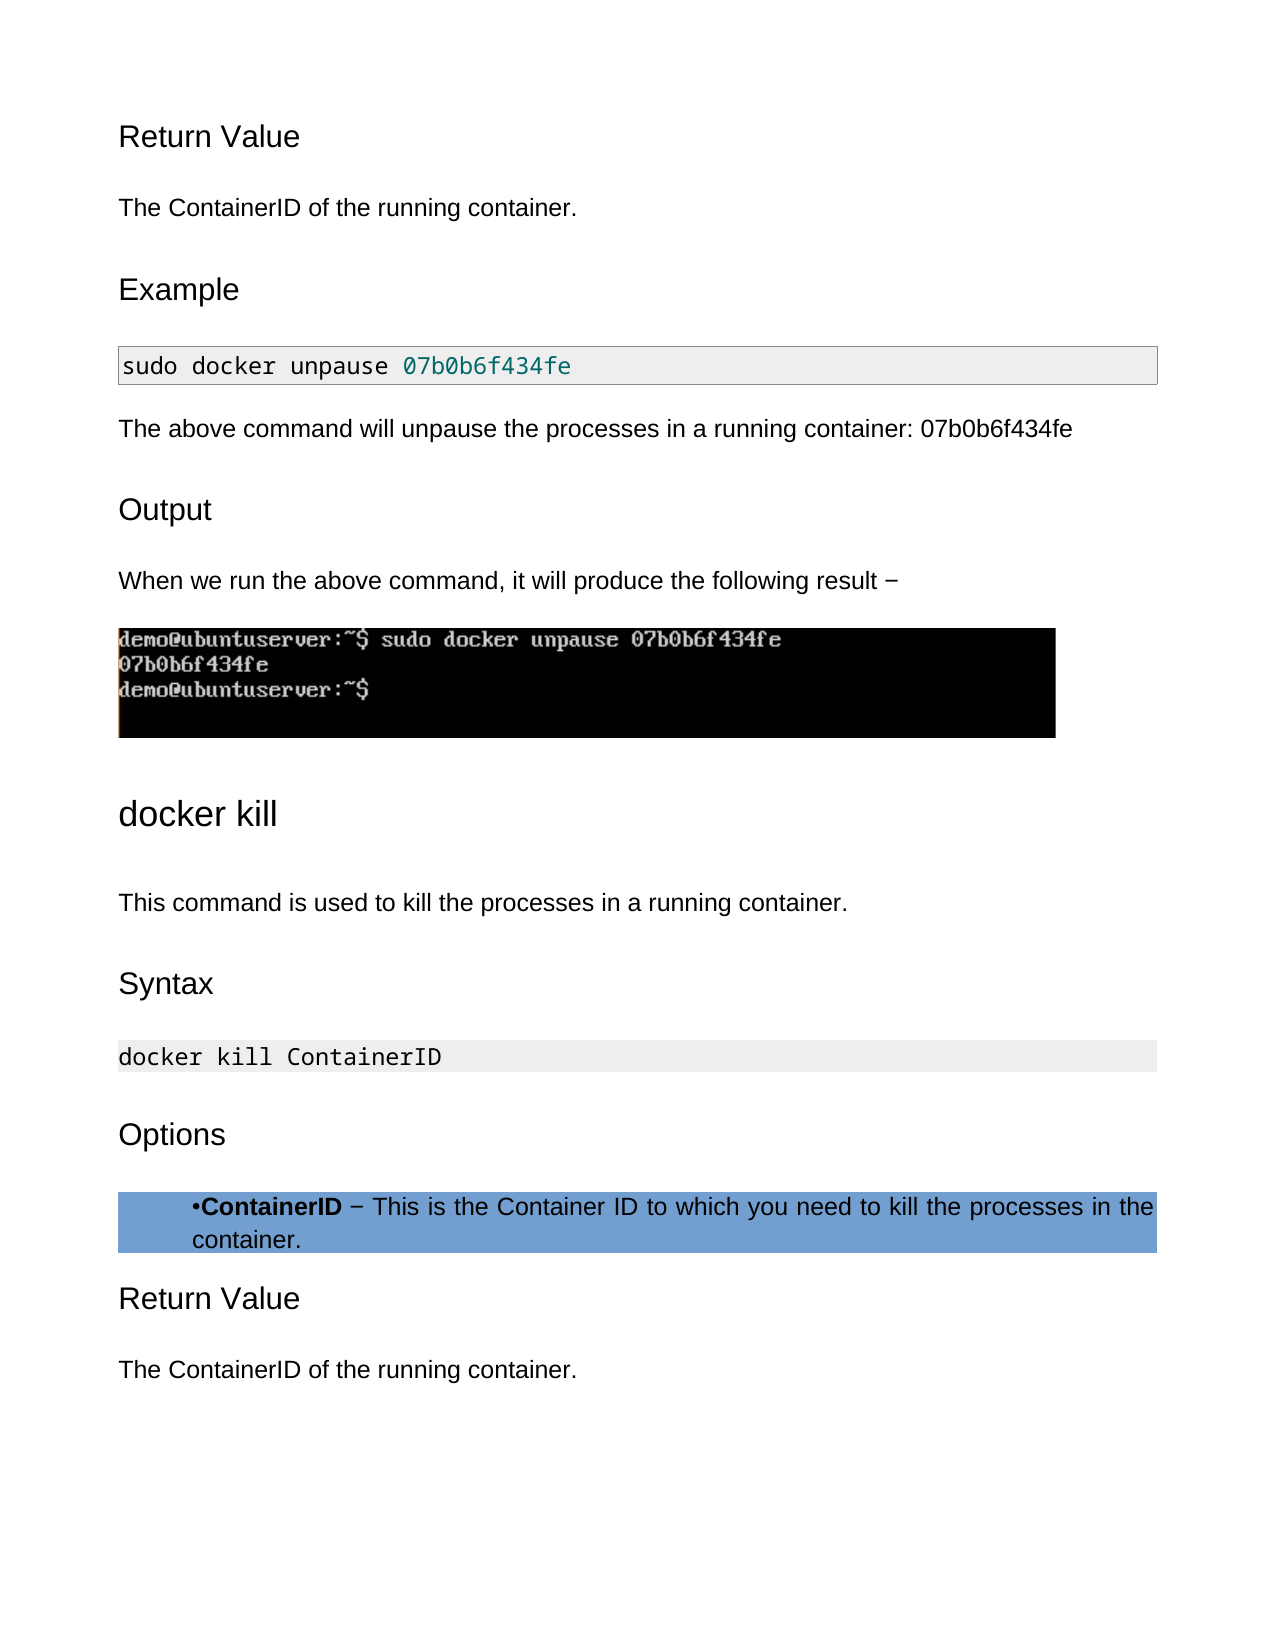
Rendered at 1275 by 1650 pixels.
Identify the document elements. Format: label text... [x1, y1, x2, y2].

text docker kill ContainerID [118, 1040, 1157, 1072]
subtitle Output [118, 491, 1157, 527]
list ContainerID − This is the Container ID to which you need to kill the processes in the container. [118, 1192, 1157, 1253]
subtitle Return Value [118, 118, 1157, 154]
picture [118, 628, 1056, 738]
subtitle docker kill [118, 793, 1157, 834]
text When we run the above command, it will produce the following result − [118, 566, 1157, 595]
text The above command will unpause the processes in a running container: 07b0b6f434fe [118, 414, 1157, 442]
text The ContainerID of the running container. [118, 1355, 1157, 1384]
subtitle Syntax [118, 965, 1157, 1001]
text This command is used to kill the processes in a running container. [118, 888, 1157, 917]
subtitle Options [118, 1116, 1157, 1152]
text The ContainerID of the running container. [118, 193, 1157, 222]
subtitle Return Value [118, 1280, 1157, 1316]
text sudo docker unpause 07b0b6f434fe [119, 347, 1157, 384]
subtitle Example [118, 271, 1157, 306]
